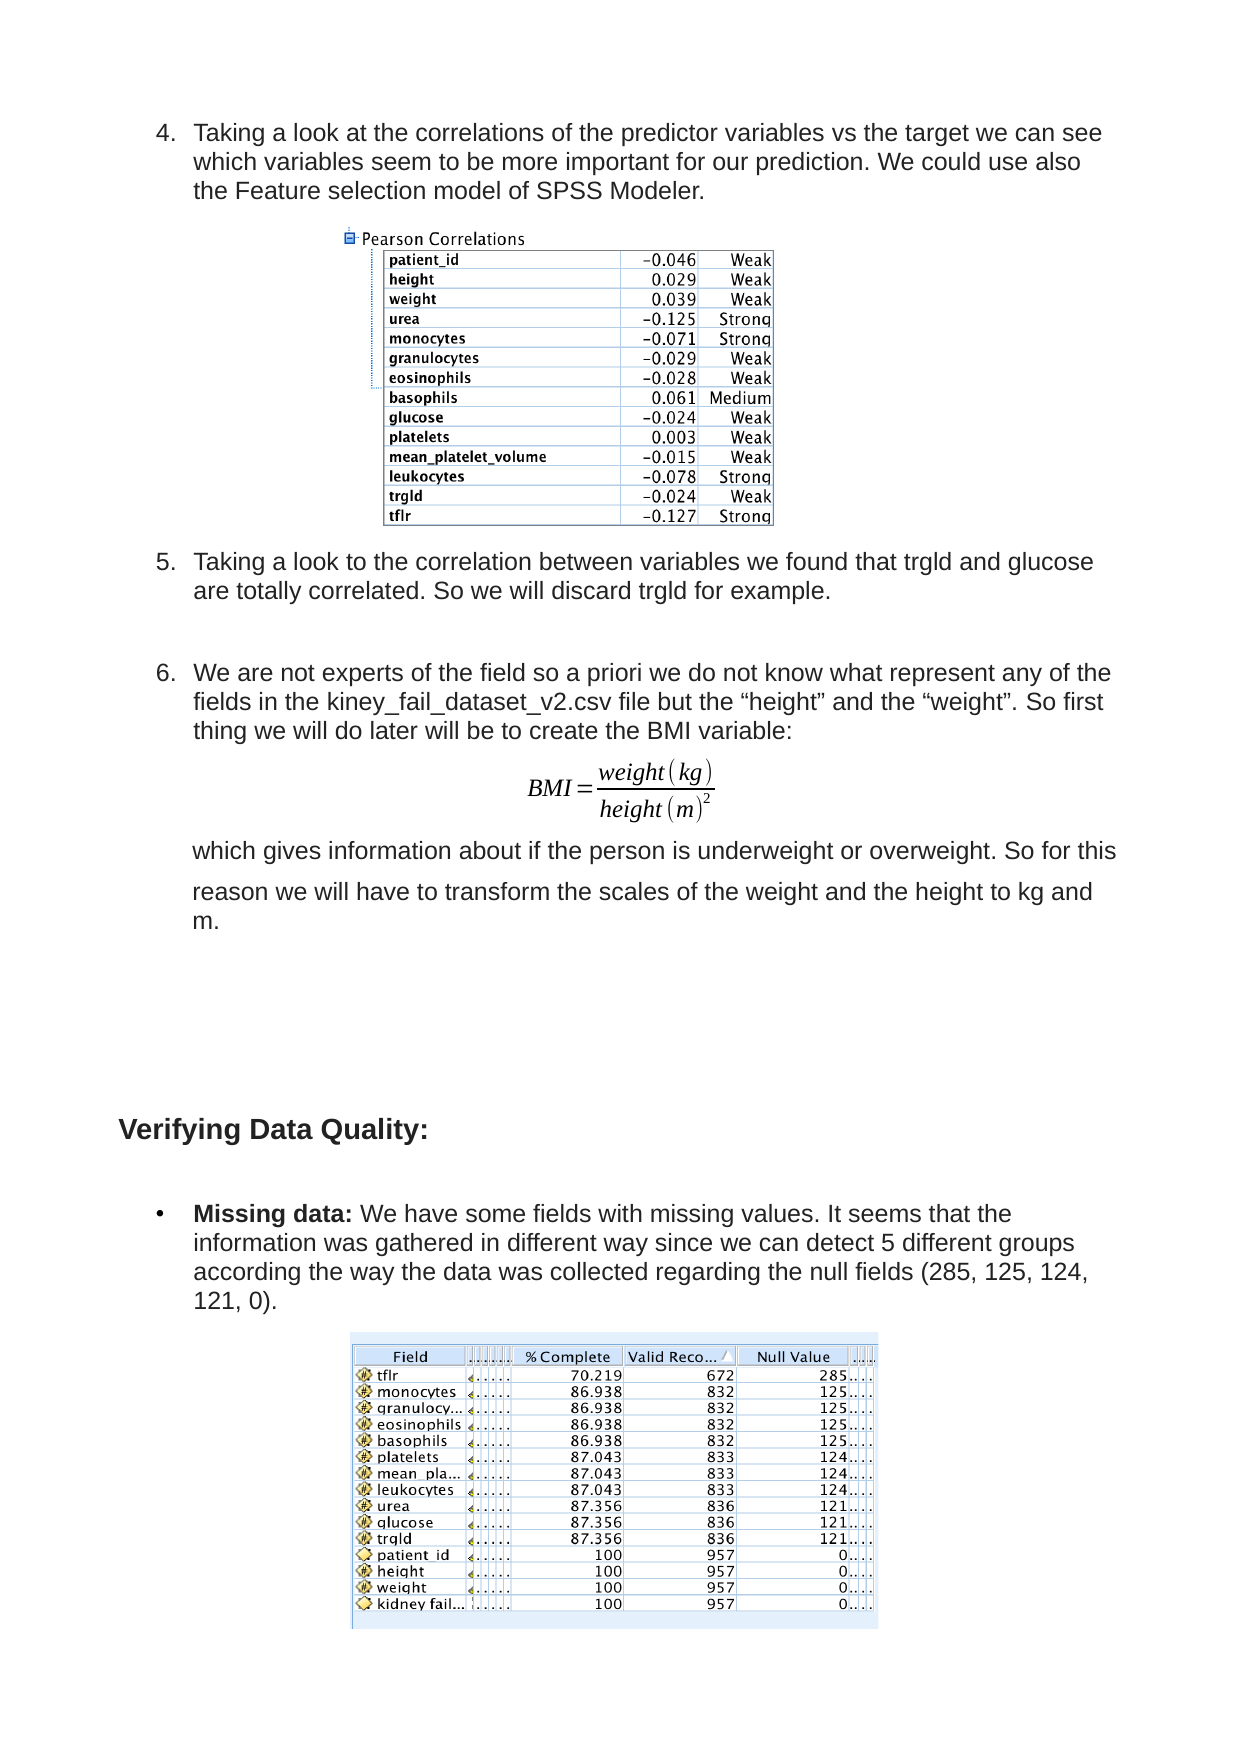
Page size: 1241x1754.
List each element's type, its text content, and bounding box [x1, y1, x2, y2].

text Verifying Data Quality: [118, 1112, 1122, 1146]
list Taking a look to the correlation between variables we found that trgld and glucose are totally correlated. So we will discard trgld for example. [156, 547, 1122, 604]
text which gives information about if the person is underweight or overweight. So for this [118, 836, 1122, 865]
text reason we will have to transform the scales of the weight and the height to kg and m. [118, 877, 1122, 935]
list Taking a look at the correlations of the predictor variables vs the target we can see which variables seem to be more important for our prediction. We could use also the Feature selection model of SPSS Modeler. [156, 118, 1122, 204]
picture [328, 303, 393, 526]
list We are not experts of the field so a priori we do not know what represent any of the fields in the kiney_fail_dataset_v2.csv file but the “height” and the “weight”. So first thing we will do later will be to create the BMI variable: [156, 658, 1122, 744]
picture [349, 1332, 400, 1553]
list Missing data: We have some fields with missing values. It seems that the information was gathered in different way since we can detect 5 different groups according the way the data was collected regarding the null fields (285, 125, 124, 121, 0). [156, 1199, 1122, 1314]
